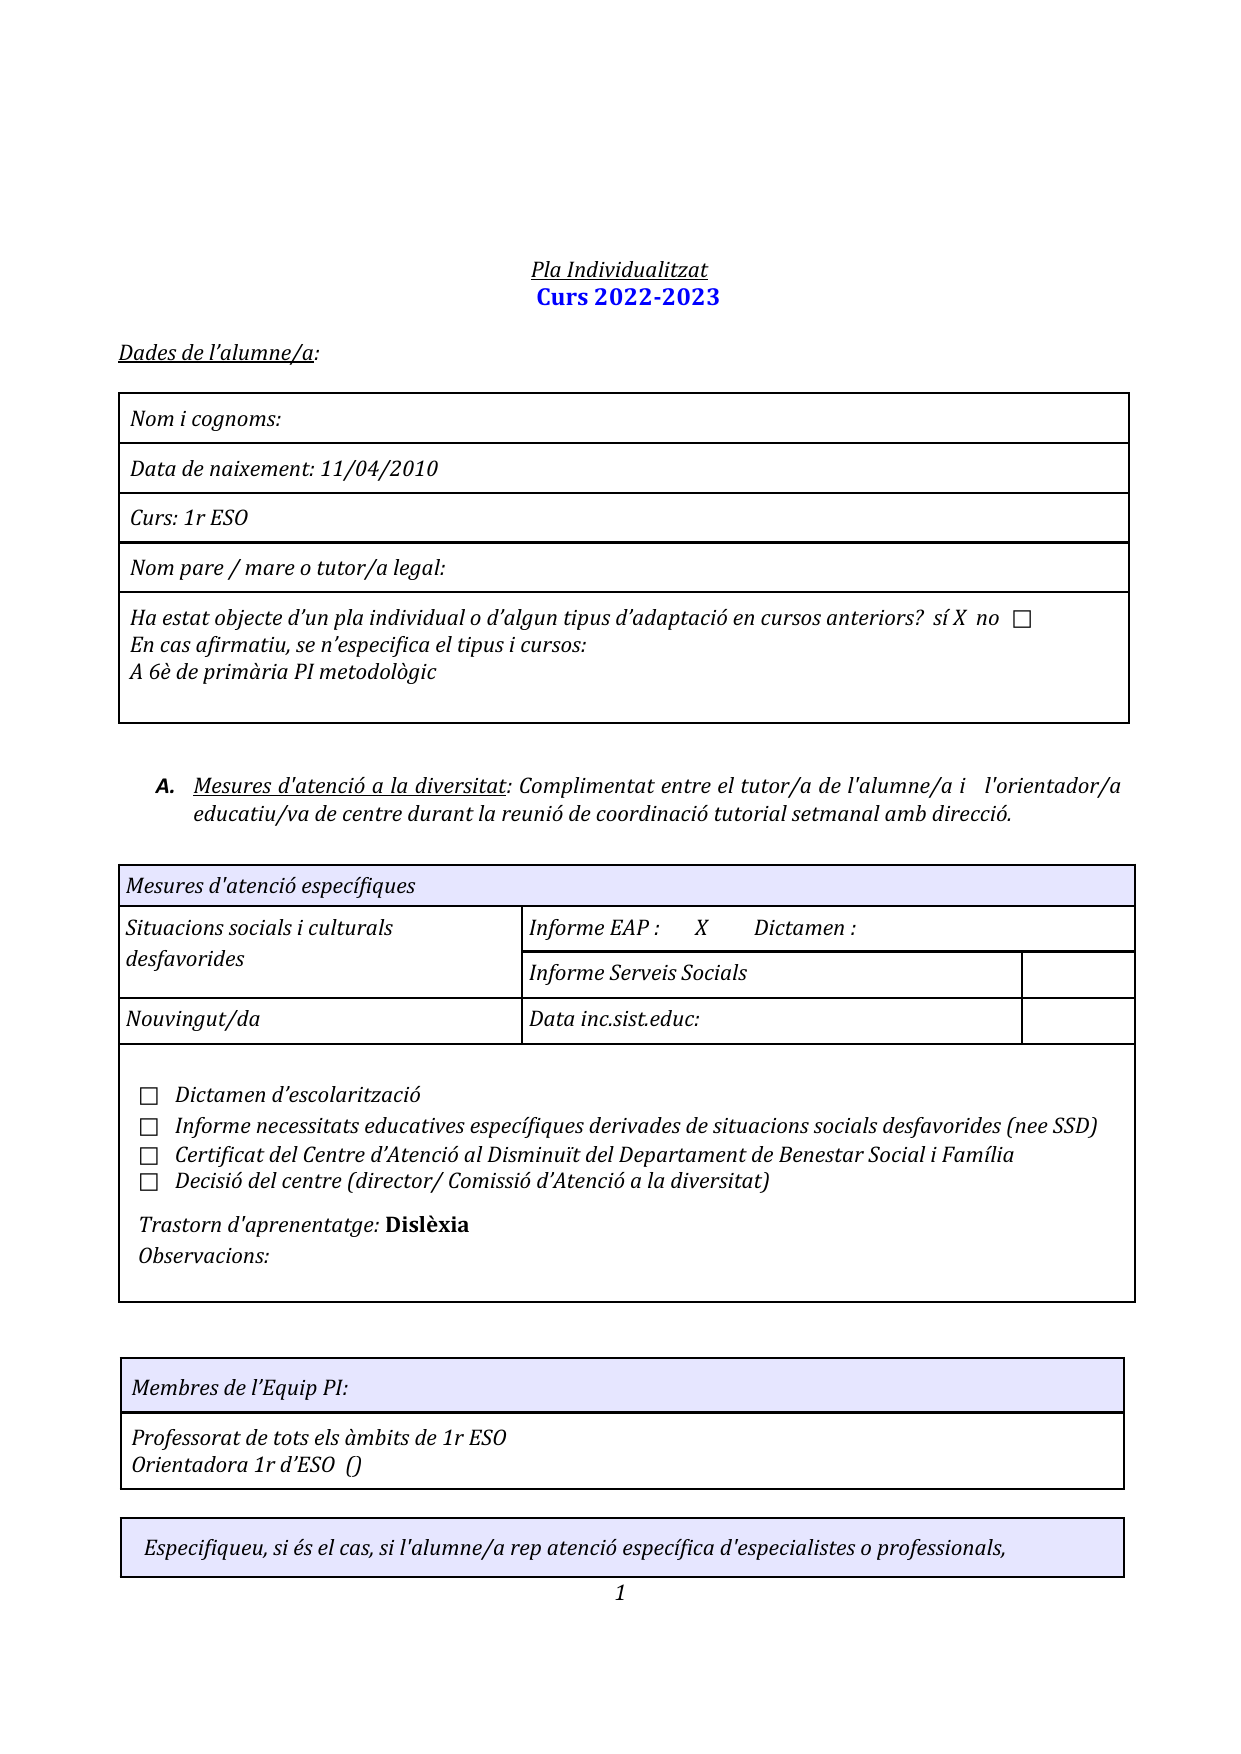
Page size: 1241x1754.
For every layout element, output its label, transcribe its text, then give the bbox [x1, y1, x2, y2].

table_cell [1023, 999, 1134, 1043]
table_cell Curs: 1r ESO [120, 494, 1128, 541]
table_cell Professorat de tots els àmbits de 1r ESO Orientadora 1r d’ESO () [122, 1414, 1123, 1488]
table_cell □ Dictamen d’escolarització □ Informe necessitats educatives específiques derivades de situacions socials desfavorides (nee SSD) □ Certificat del Centre d’Atenció al Disminuït del Departament de Benestar Social i Família □ Decisió del centre (director/ Comissió d’Atenció a la diversitat) Trastorn d'aprenentatge: Dislèxia Observacions: [120, 1045, 1134, 1301]
table_cell Informe EAP : X Dictamen : [523, 907, 1134, 950]
text Pla Individualitzat [531, 255, 1122, 282]
table_cell Ha estat objecte d’un pla individual o d’algun tipus d’adaptació en cursos anteriors? sí X no □ En cas afirmatiu, se n’especifica el tipus i cursos: A 6è de primària PI metodològic [120, 593, 1128, 722]
table_header Especifiqueu, si és el cas, si l'alumne/a rep atenció específica d'especialistes o professionals, [122, 1519, 1123, 1576]
table_cell Data inc.sist.educ: [523, 999, 1021, 1043]
table_cell [1023, 953, 1134, 997]
table_header Mesures d'atenció específiques [120, 866, 1134, 905]
table_header Nom i cognoms: [120, 394, 1128, 442]
table_cell Informe Serveis Socials [523, 953, 1021, 997]
table_cell Nom pare / mare o tutor/a legal: [120, 544, 1128, 591]
table_header Membres de l’Equip PI: [122, 1359, 1123, 1411]
text Curs 2022-2023 [531, 282, 1122, 311]
text Dades de l’alumne/a: [118, 338, 1122, 365]
table_cell Nouvingut/da [120, 999, 521, 1043]
table_cell Situacions socials i culturals desfavorides [120, 907, 521, 997]
table_cell Data de naixement: 11/04/2010 [120, 444, 1128, 492]
list Mesures d'atenció a la diversitat: Complimentat entre el tutor/a de l'alumne/a i l'orientador/a educatiu/va de centre durant la reunió de coordinació tutorial setmanal amb direcció. [156, 771, 1122, 826]
